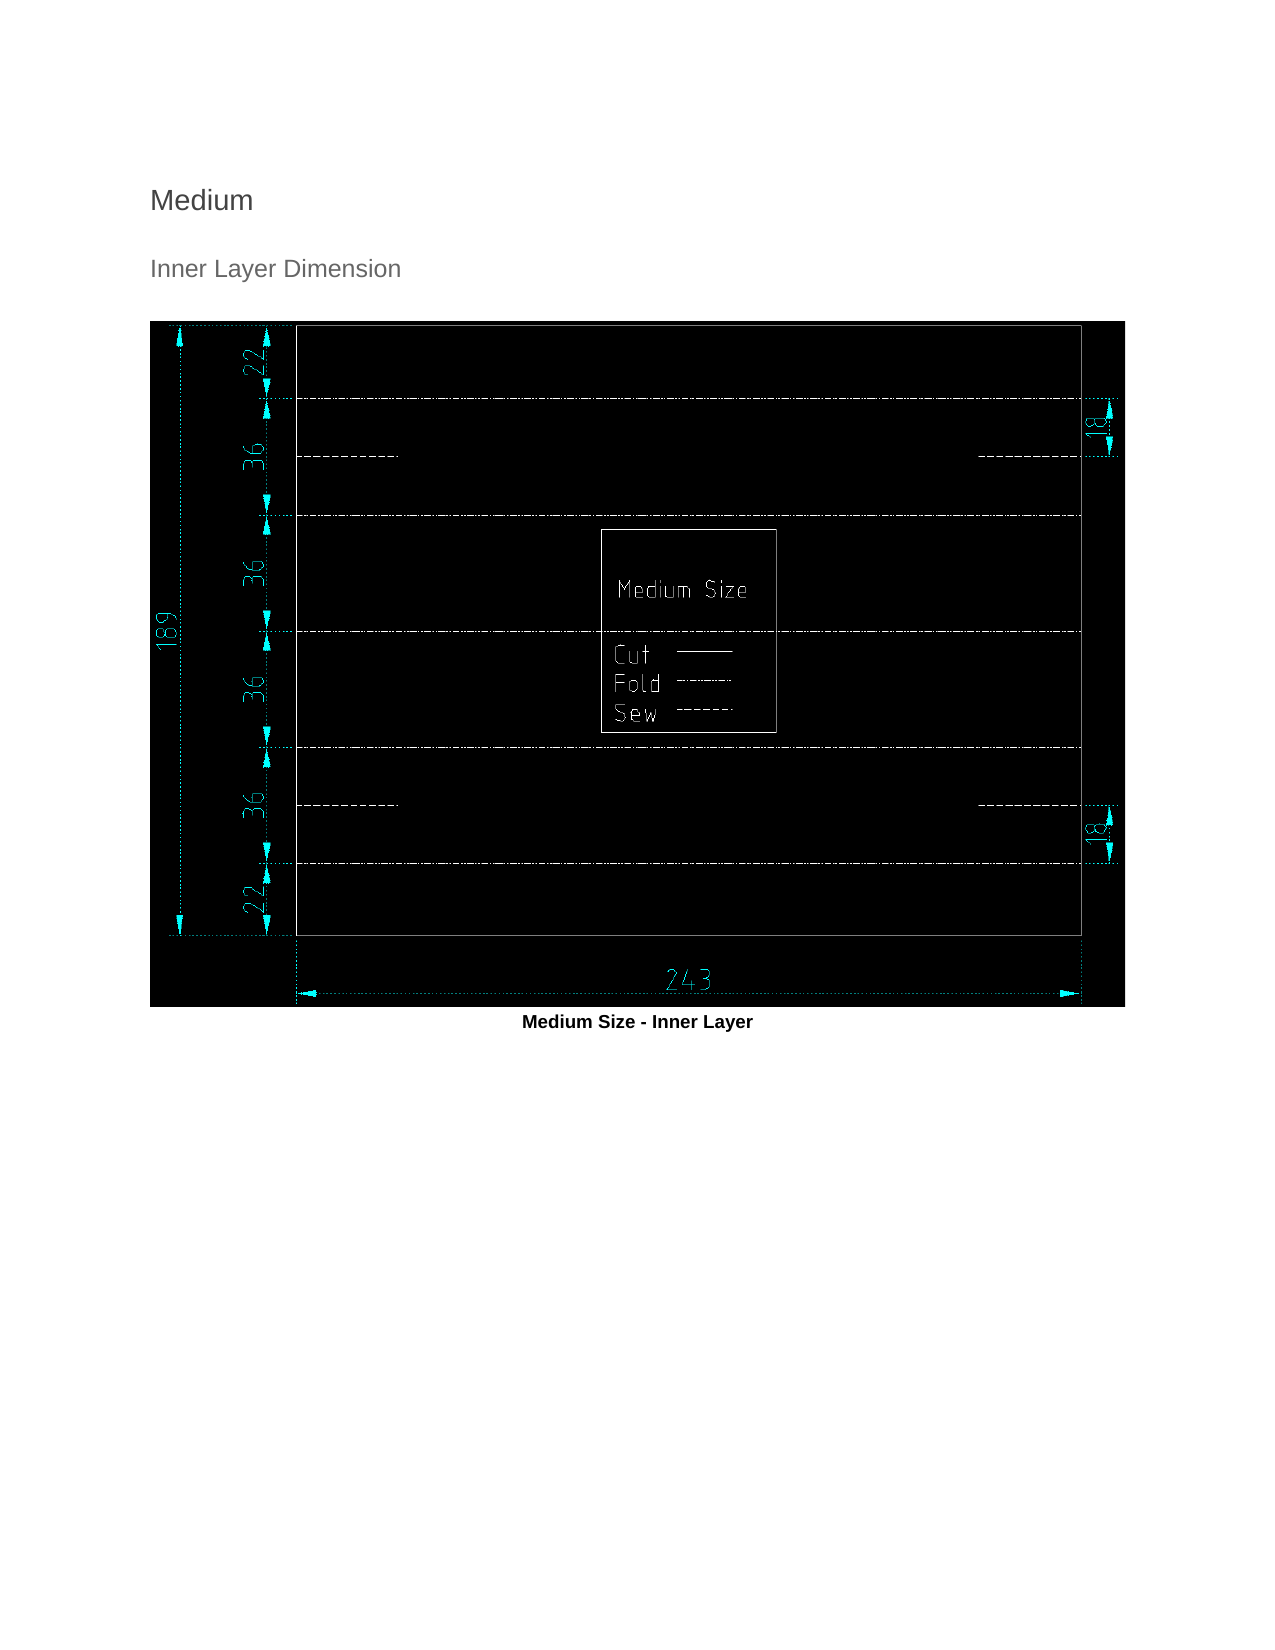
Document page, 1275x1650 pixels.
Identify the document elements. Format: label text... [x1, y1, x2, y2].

subtitle Medium [150, 183, 1125, 217]
text Medium Size - Inner Layer [150, 1011, 1125, 1032]
subtitle Inner Layer Dimension [150, 254, 1125, 283]
